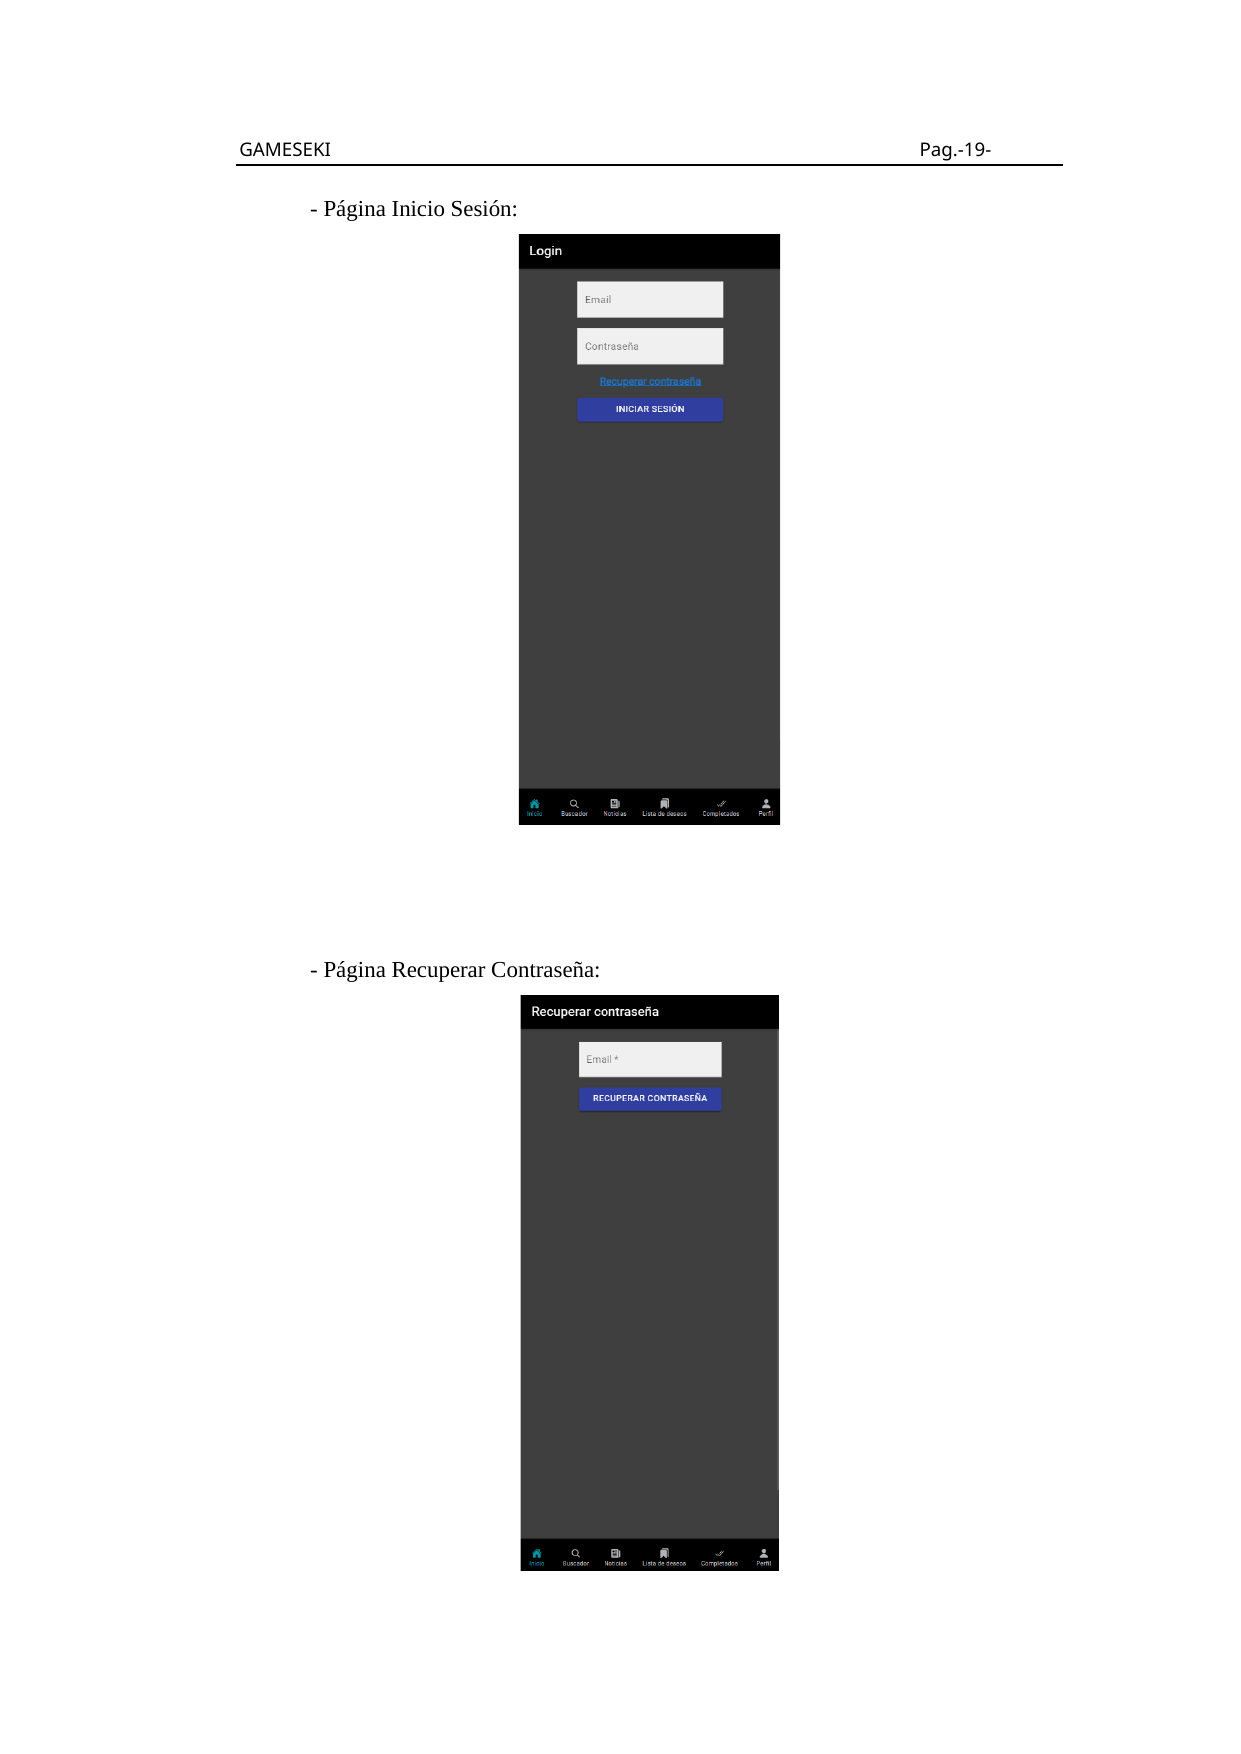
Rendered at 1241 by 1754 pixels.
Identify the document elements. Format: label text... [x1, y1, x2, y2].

text - Página Recuperar Contraseña: [236, 956, 1063, 982]
picture [518, 234, 781, 825]
text - Página Inicio Sesión: [236, 195, 1063, 222]
picture [520, 995, 779, 1571]
